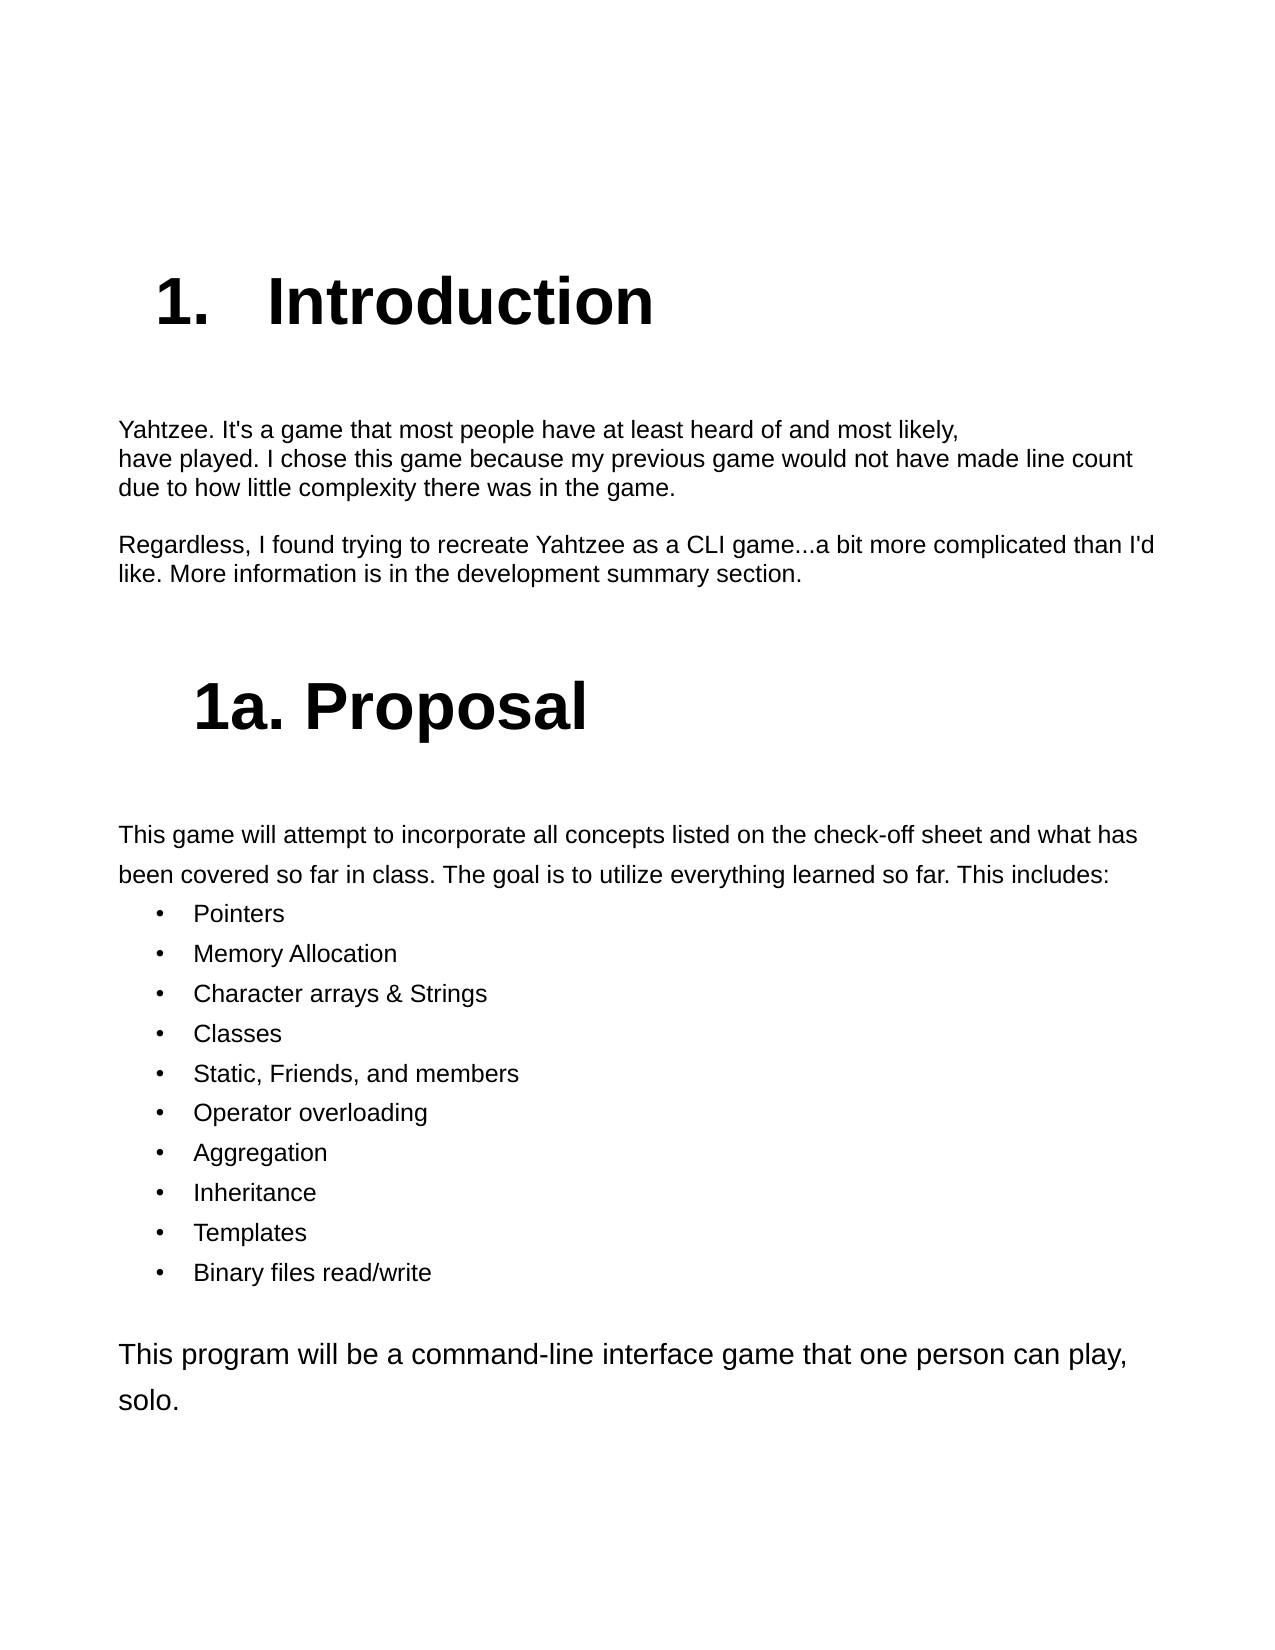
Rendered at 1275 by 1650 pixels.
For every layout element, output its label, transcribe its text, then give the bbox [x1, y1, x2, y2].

list Introduction [156, 262, 1157, 338]
text Regardless, I found trying to recreate Yahtzee as a CLI game...a bit more complicated than I'd like. More information is in the development summary section. [118, 530, 1157, 588]
text have played. I chose this game because my previous game would not have made line count due to how little complexity there was in the game. [118, 444, 1157, 501]
text solo. [118, 1383, 1157, 1417]
list Static, Friends, and members [156, 1058, 1157, 1087]
list Inheritance [156, 1178, 1157, 1207]
list Memory Allocation [156, 939, 1157, 968]
text This program will be a command-line interface game that one person can play, [118, 1337, 1157, 1370]
list Aggregation [156, 1138, 1157, 1167]
list Character arrays & Strings [156, 979, 1157, 1008]
list Operator overloading [156, 1098, 1157, 1127]
list 1a. Proposal [156, 667, 1157, 743]
text This game will attempt to incorporate all concepts listed on the check-off sheet and what has been covered so far in class. The goal is to utilize everything learned so far. This includes: [118, 820, 1157, 888]
list Classes [156, 1019, 1157, 1048]
list Binary files read/write [156, 1257, 1157, 1286]
list Pointers [156, 899, 1157, 928]
text Yahtzee. It's a game that most people have at least heard of and most likely, [118, 415, 1157, 444]
list Templates [156, 1218, 1157, 1247]
